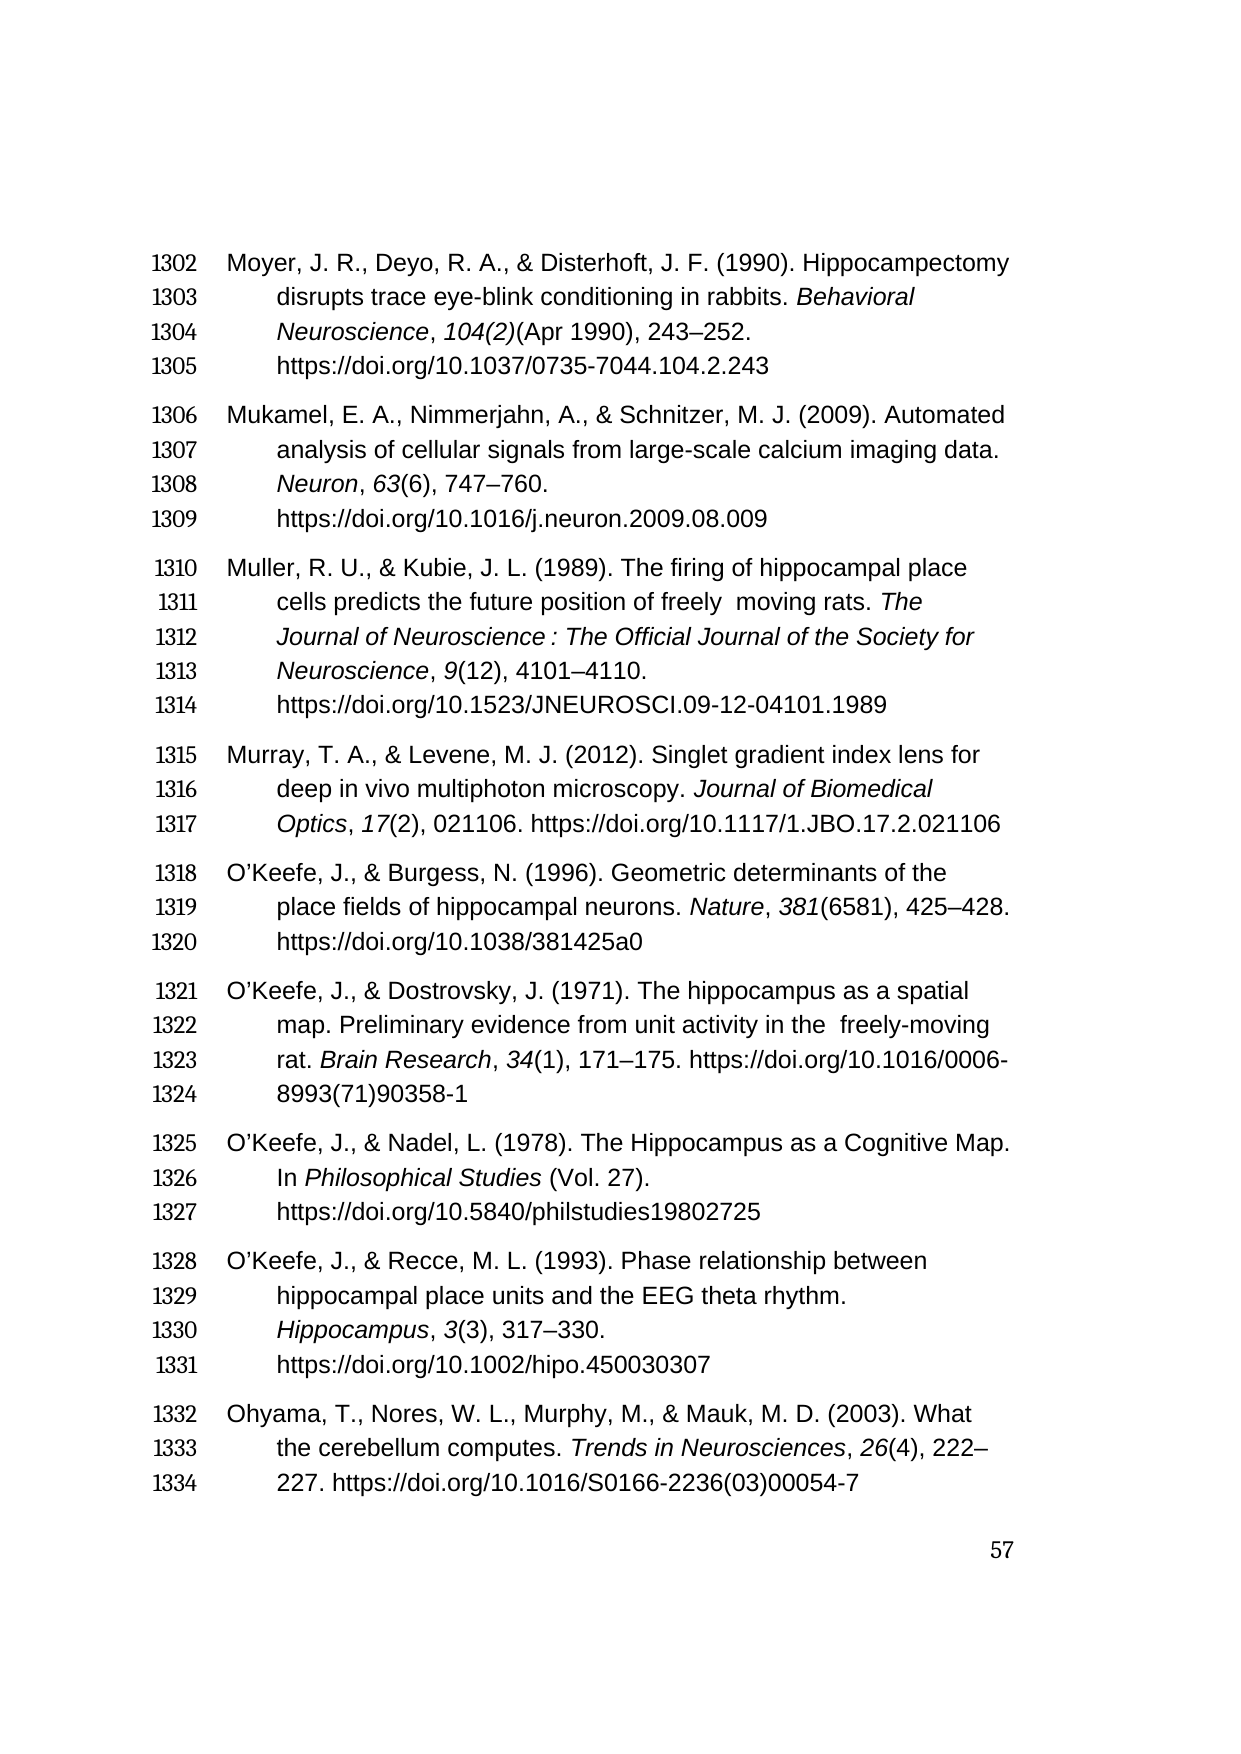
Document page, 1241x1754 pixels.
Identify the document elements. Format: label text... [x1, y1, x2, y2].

text Moyer, J. R., Deyo, R. A., & Disterhoft, J. F. (1990). Hippocampectomy disrupts trace eye-blink conditioning in rabbits. Behavioral Neuroscience, 104(2)(Apr 1990), 243–252. https://doi.org/10.1037/0735-7044.104.2.243 [226, 248, 1014, 380]
text Muller, R. U., & Kubie, J. L. (1989). The firing of hippocampal place cells predicts the future position of freely moving rats. The Journal of Neuroscience : The Official Journal of the Society for Neuroscience, 9(12), 4101–4110. https://doi.org/10.1523/JNEUROSCI.09-12-04101.1989 [226, 553, 1014, 719]
text O’Keefe, J., & Recce, M. L. (1993). Phase relationship between hippocampal place units and the EEG theta rhythm. Hippocampus, 3(3), 317–330. https://doi.org/10.1002/hipo.450030307 [226, 1246, 1014, 1378]
text Ohyama, T., Nores, W. L., Murphy, M., & Mauk, M. D. (2003). What the cerebellum computes. Trends in Neurosciences, 26(4), 222–227. https://doi.org/10.1016/S0166-2236(03)00054-7 [226, 1399, 1014, 1496]
text O’Keefe, J., & Nadel, L. (1978). The Hippocampus as a Cognitive Map. In Philosophical Studies (Vol. 27). https://doi.org/10.5840/philstudies19802725 [226, 1128, 1014, 1226]
text O’Keefe, J., & Dostrovsky, J. (1971). The hippocampus as a spatial map. Preliminary evidence from unit activity in the freely-moving rat. Brain Research, 34(1), 171–175. https://doi.org/10.1016/0006-8993(71)90358-1 [226, 976, 1014, 1108]
text Mukamel, E. A., Nimmerjahn, A., & Schnitzer, M. J. (2009). Automated analysis of cellular signals from large-scale calcium imaging data. Neuron, 63(6), 747–760. https://doi.org/10.1016/j.neuron.2009.08.009 [226, 400, 1014, 532]
text O’Keefe, J., & Burgess, N. (1996). Geometric determinants of the place fields of hippocampal neurons. Nature, 381(6581), 425–428. https://doi.org/10.1038/381425a0 [226, 858, 1014, 955]
text Murray, T. A., & Levene, M. J. (2012). Singlet gradient index lens for deep in vivo multiphoton microscopy. Journal of Biomedical Optics, 17(2), 021106. https://doi.org/10.1117/1.JBO.17.2.021106 [226, 739, 1014, 837]
